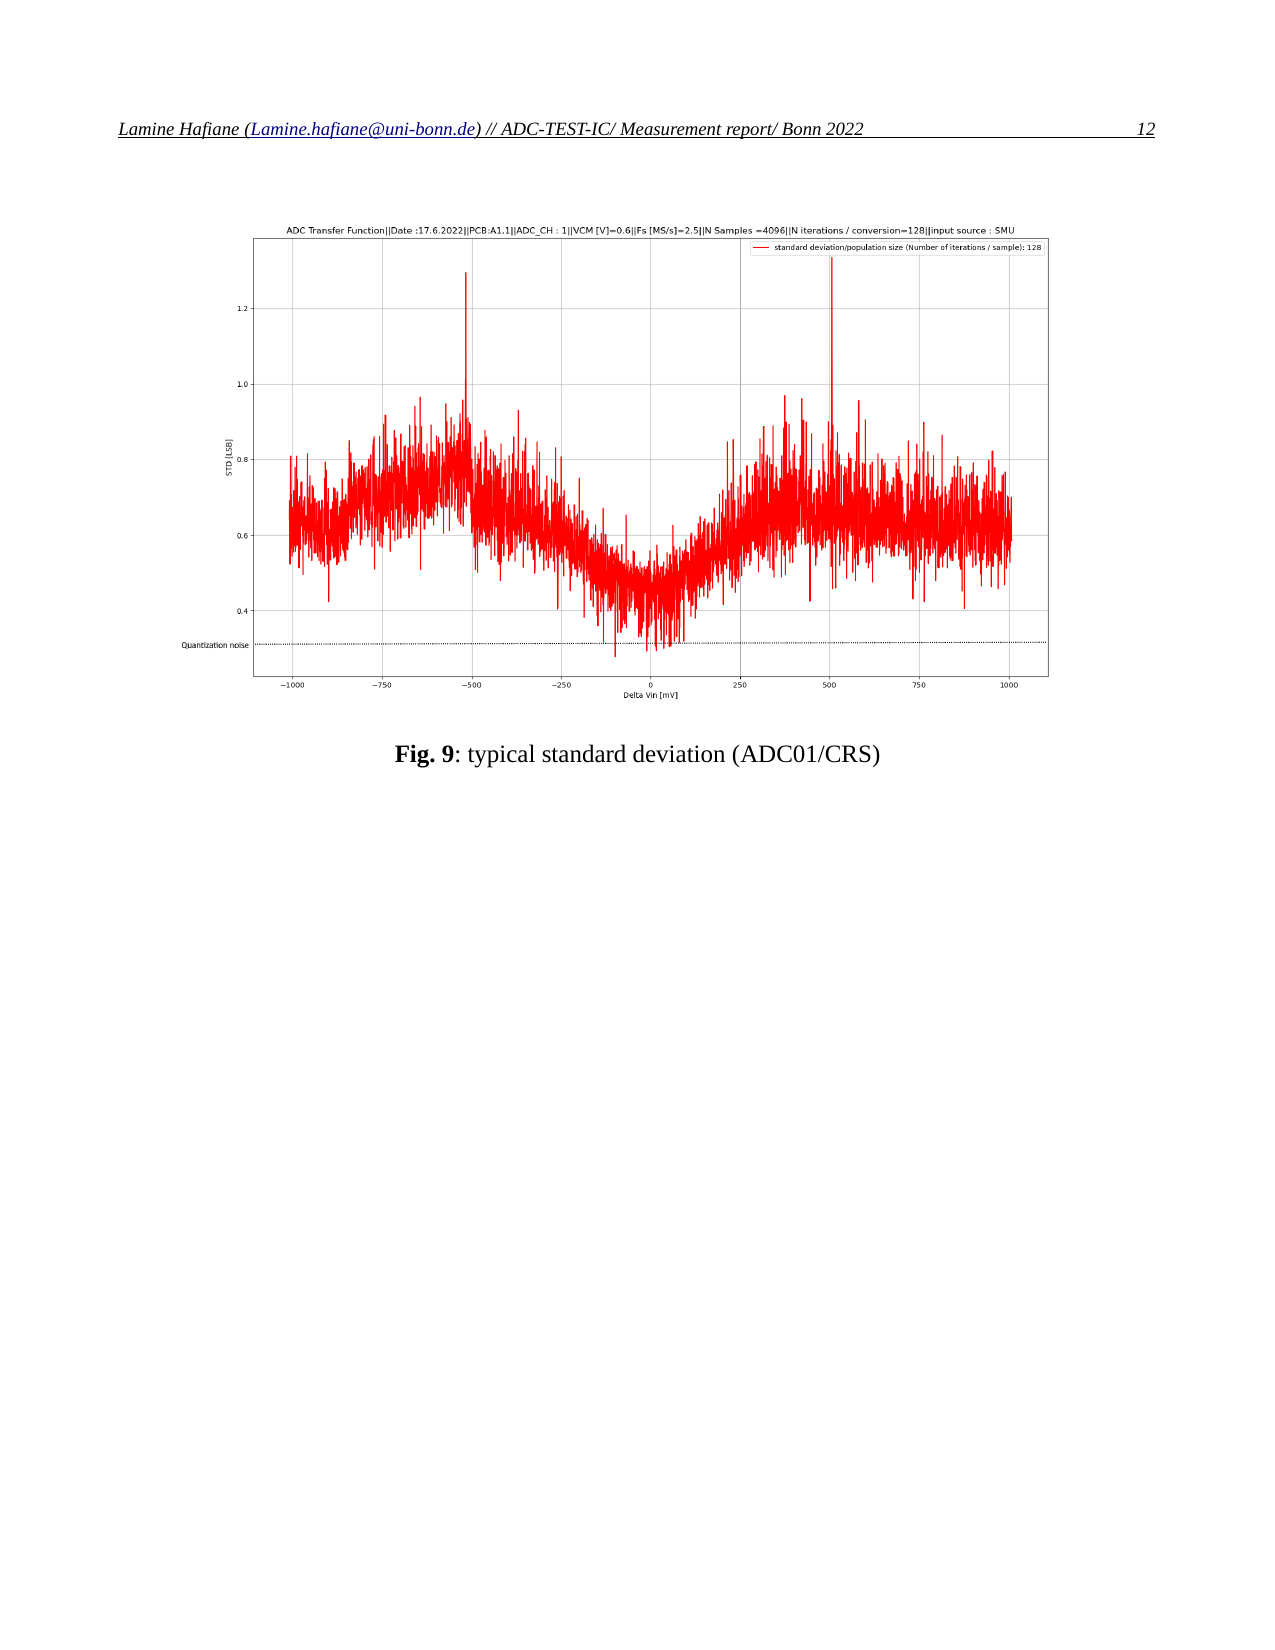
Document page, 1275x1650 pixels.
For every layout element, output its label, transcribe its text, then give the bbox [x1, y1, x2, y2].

text Fig. 9: typical standard deviation (ADC01/CRS) [118, 169, 1157, 768]
picture [125, 169, 1150, 739]
